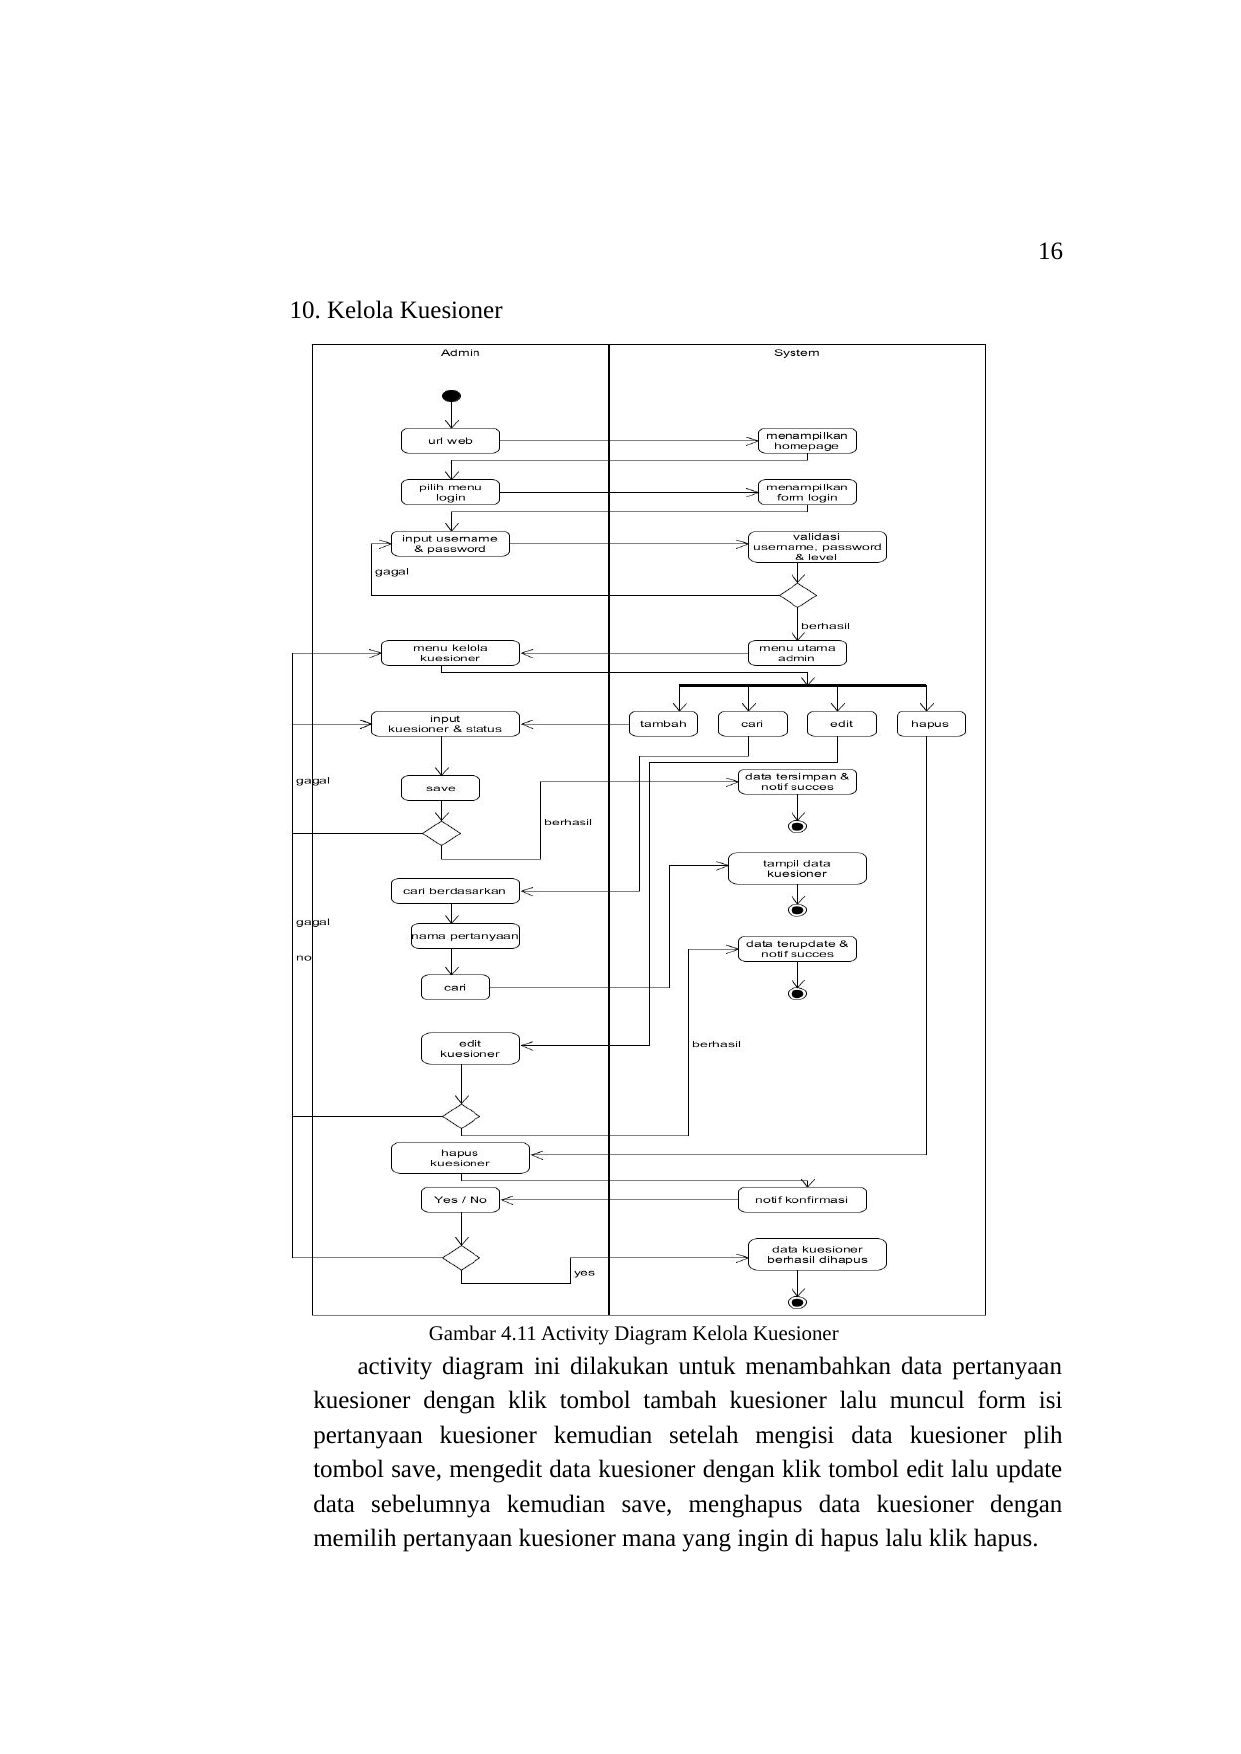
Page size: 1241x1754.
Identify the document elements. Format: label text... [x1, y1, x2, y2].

picture [262, 343, 1005, 1316]
text Gambar 4.11 Activity Diagram Kelola Kuesioner [263, 1316, 1004, 1345]
text 10. Kelola Kuesioner [289, 295, 1063, 324]
text activity diagram ini dilakukan untuk menambahkan data pertanyaan kuesioner dengan klik tombol tambah kuesioner lalu muncul form isi pertanyaan kuesioner kemudian setelah mengisi data kuesioner plih tombol save, mengedit data kuesioner dengan klik tombol edit lalu update data sebelumnya kemudian save, menghapus data kuesioner dengan memilih pertanyaan kuesioner mana yang ingin di hapus lalu klik hapus. [263, 330, 1063, 1552]
